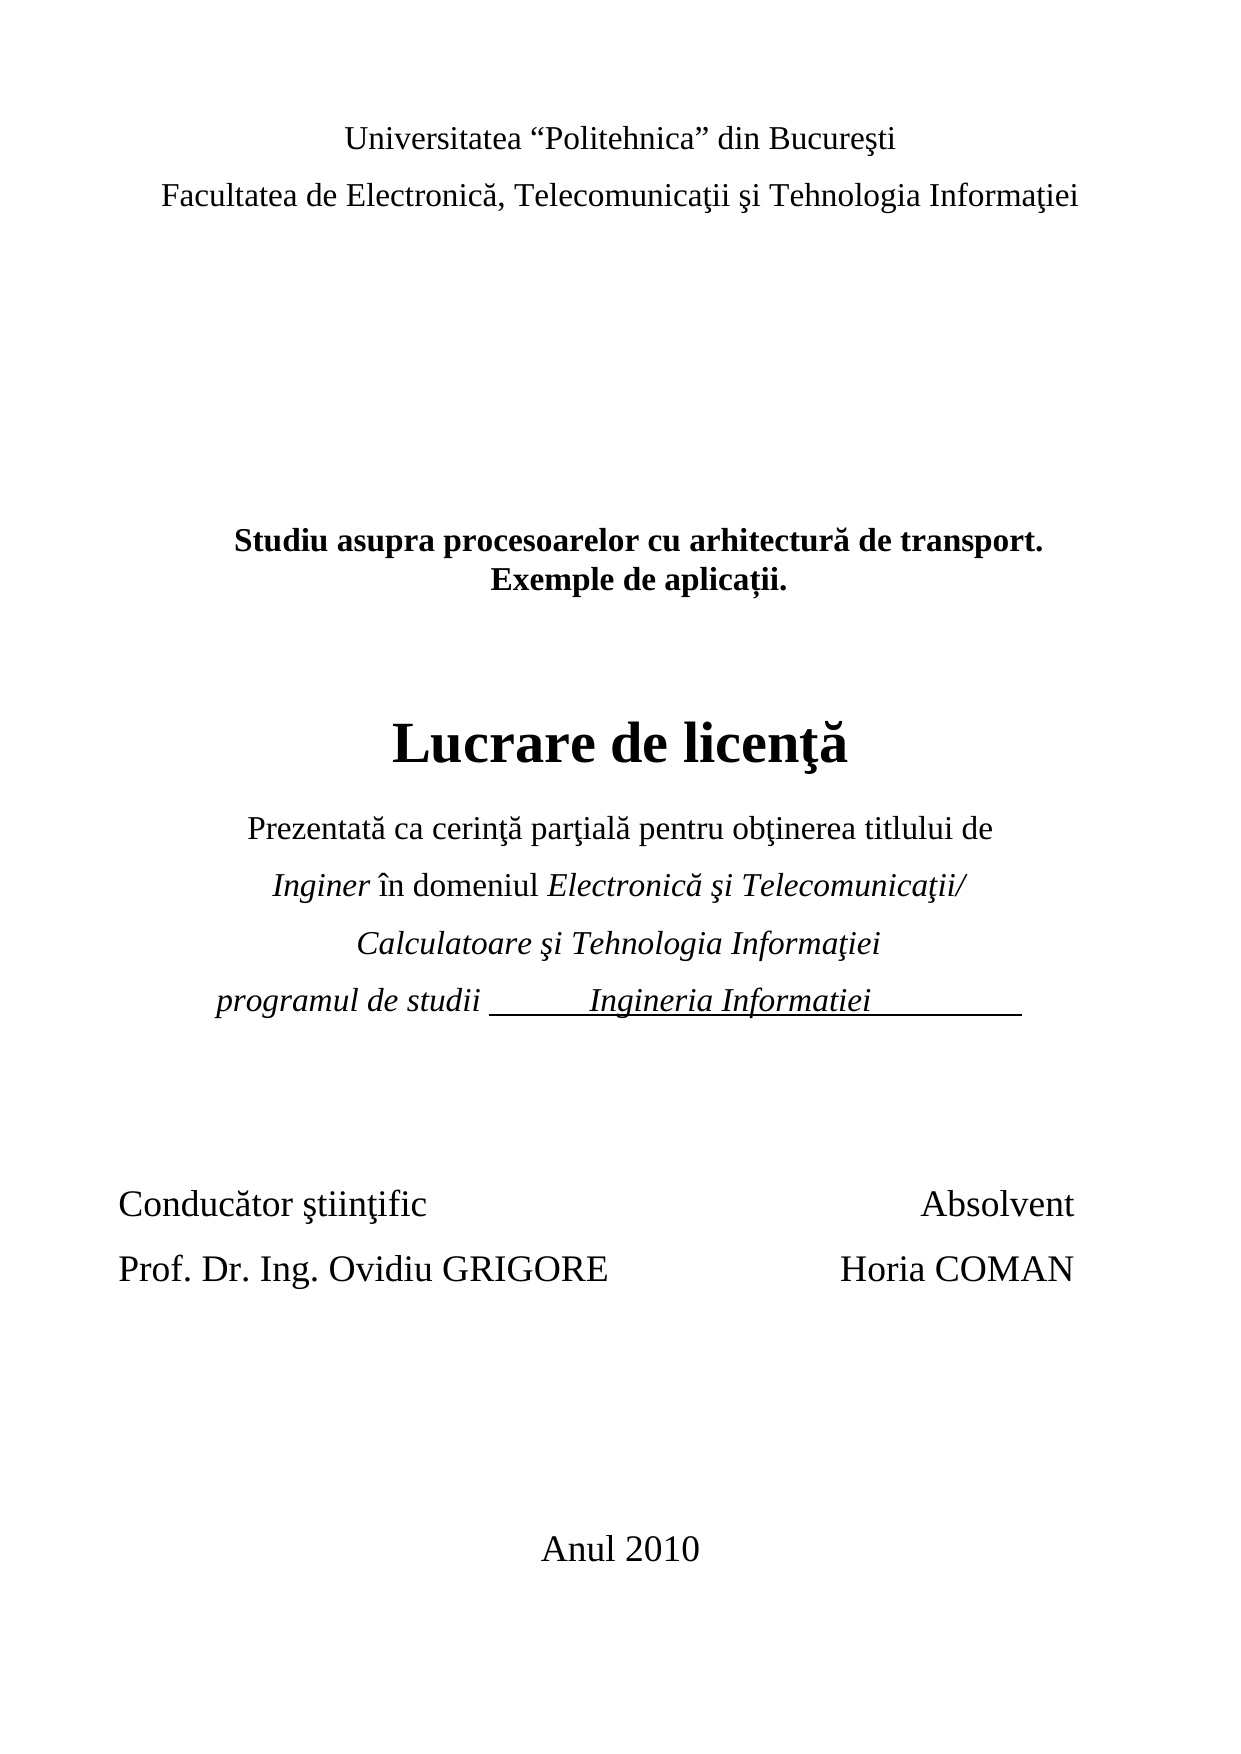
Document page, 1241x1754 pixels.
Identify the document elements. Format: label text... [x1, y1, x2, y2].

text Inginer în domeniul Electronică şi Telecomunicaţii/ [118, 866, 1122, 904]
text Conducător ştiinţific Absolvent [118, 1182, 1122, 1225]
text Prezentată ca cerinţă parţială pentru obţinerea titlului de [118, 808, 1122, 846]
text Universitatea “Politehnica” din Bucureşti [118, 118, 1122, 156]
text Calculatoare şi Tehnologia Informaţiei [118, 923, 1122, 961]
text programul de studii Ingineria Informatiei [118, 981, 1122, 1019]
subtitle Studiu asupra procesoarelor cu arhitectură de transport. [156, 521, 1122, 559]
text Facultatea de Electronică, Telecomunicaţii şi Tehnologia Informaţiei [118, 176, 1122, 214]
subtitle Exemple de aplicații. [156, 559, 1122, 597]
text Anul 2010 [118, 1527, 1122, 1570]
text Lucrare de licenţă [118, 707, 1122, 774]
text Prof. Dr. Ing. Ovidiu GRIGORE Horia COMAN [118, 1247, 1122, 1290]
